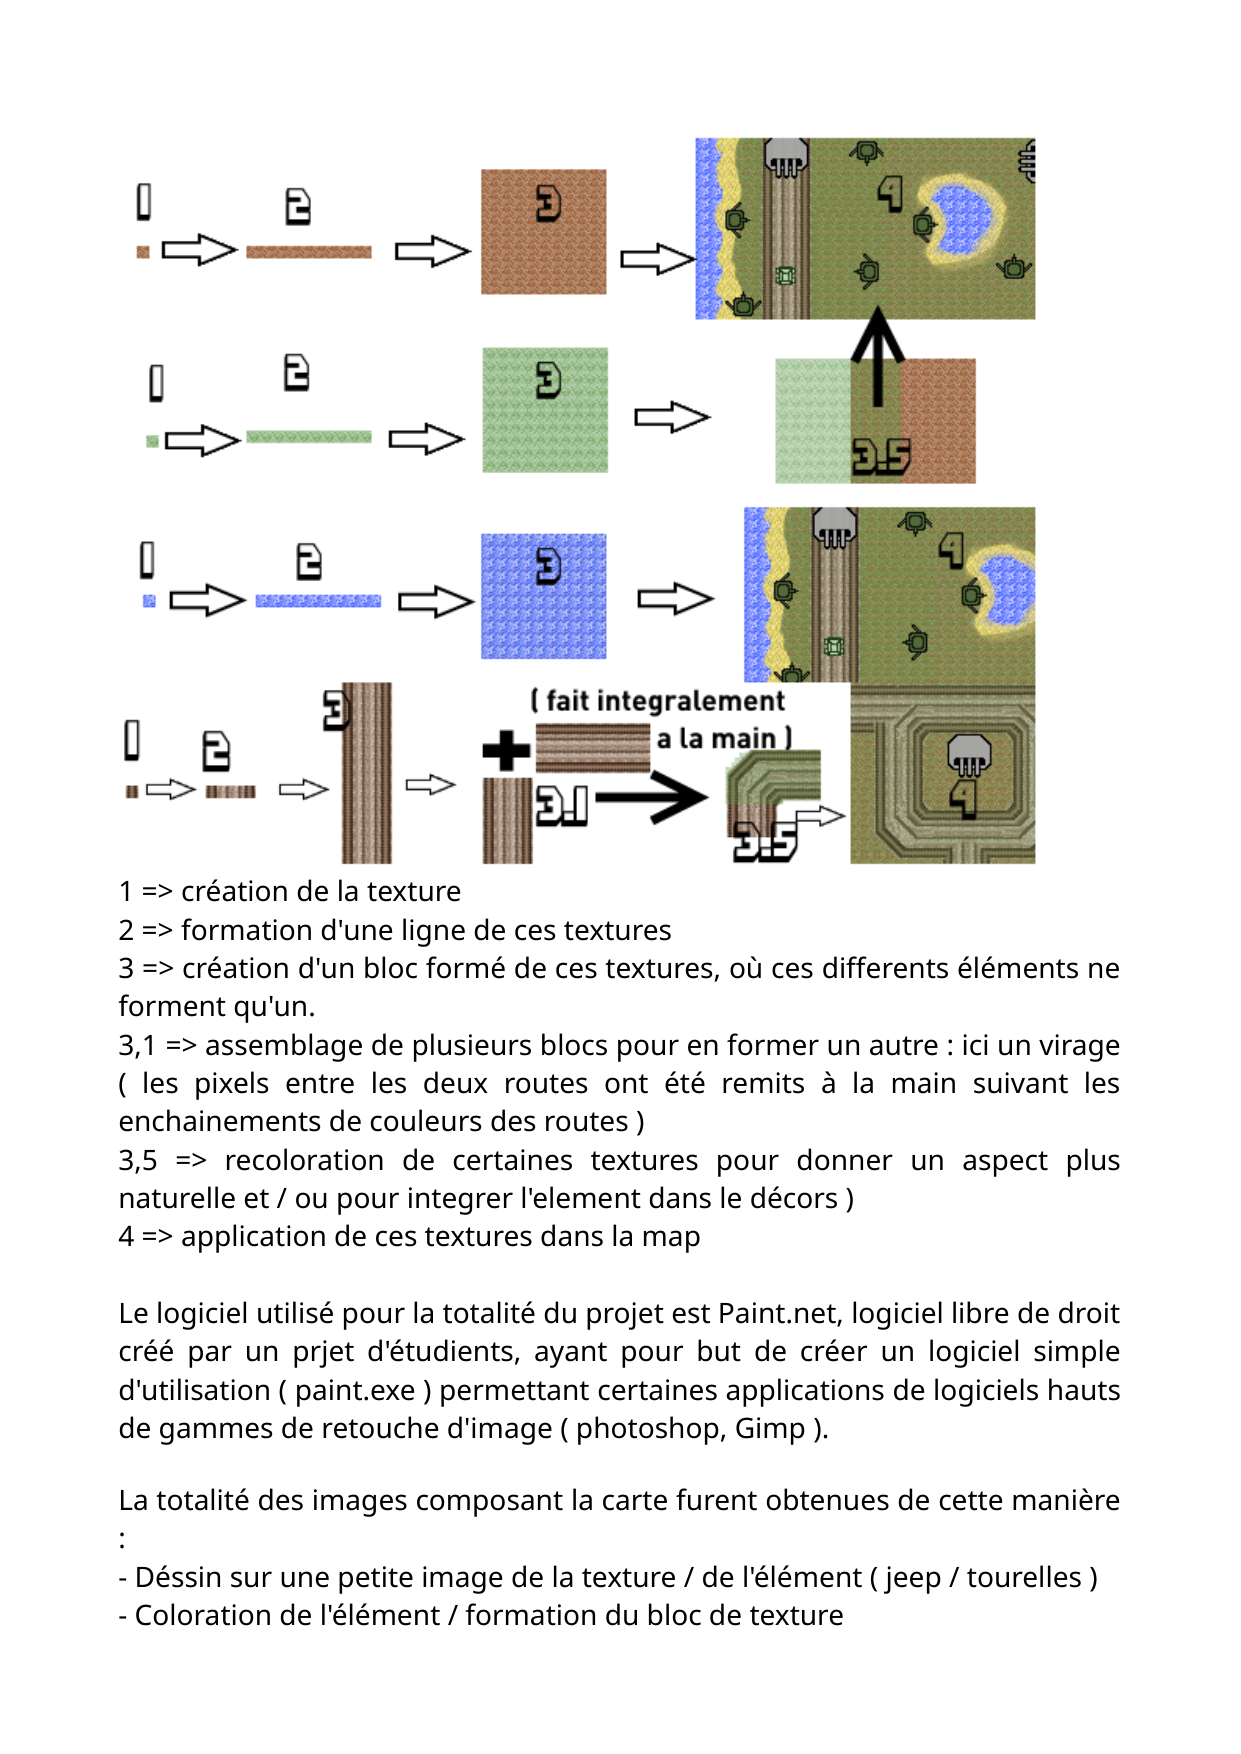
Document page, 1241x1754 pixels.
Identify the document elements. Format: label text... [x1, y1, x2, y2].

text 1 => création de la texture [118, 118, 1122, 910]
text 4 => application de ces textures dans la map [118, 1217, 1122, 1255]
text 2 => formation d'une ligne de ces textures [118, 910, 1122, 948]
text - Déssin sur une petite image de la texture / de l'élément ( jeep / tourelles ) [118, 1557, 1122, 1595]
text Le logiciel utilisé pour la totalité du projet est Paint.net, logiciel libre de droit créé par un prjet d'étudients, ayant pour but de créer un logiciel simple d'utilisation ( paint.exe ) permettant certaines applications de logiciels hauts de gammes de retouche d'image ( photoshop, Gimp ). [118, 1293, 1122, 1447]
text - Coloration de l'élément / formation du bloc de texture [118, 1595, 1122, 1634]
text 3,1 => assemblage de plusieurs blocs pour en former un autre : ici un virage ( les pixels entre les deux routes ont été remits à la main suivant les enchainements de couleurs des routes ) [118, 1025, 1122, 1140]
picture [98, 132, 1044, 872]
text La totalité des images composant la carte furent obtenues de cette manière : [118, 1480, 1122, 1557]
text 3,5 => recoloration de certaines textures pour donner un aspect plus naturelle et / ou pour integrer l'element dans le décors ) [118, 1140, 1122, 1217]
text 3 => création d'un bloc formé de ces textures, où ces differents éléments ne forment qu'un. [118, 948, 1122, 1025]
